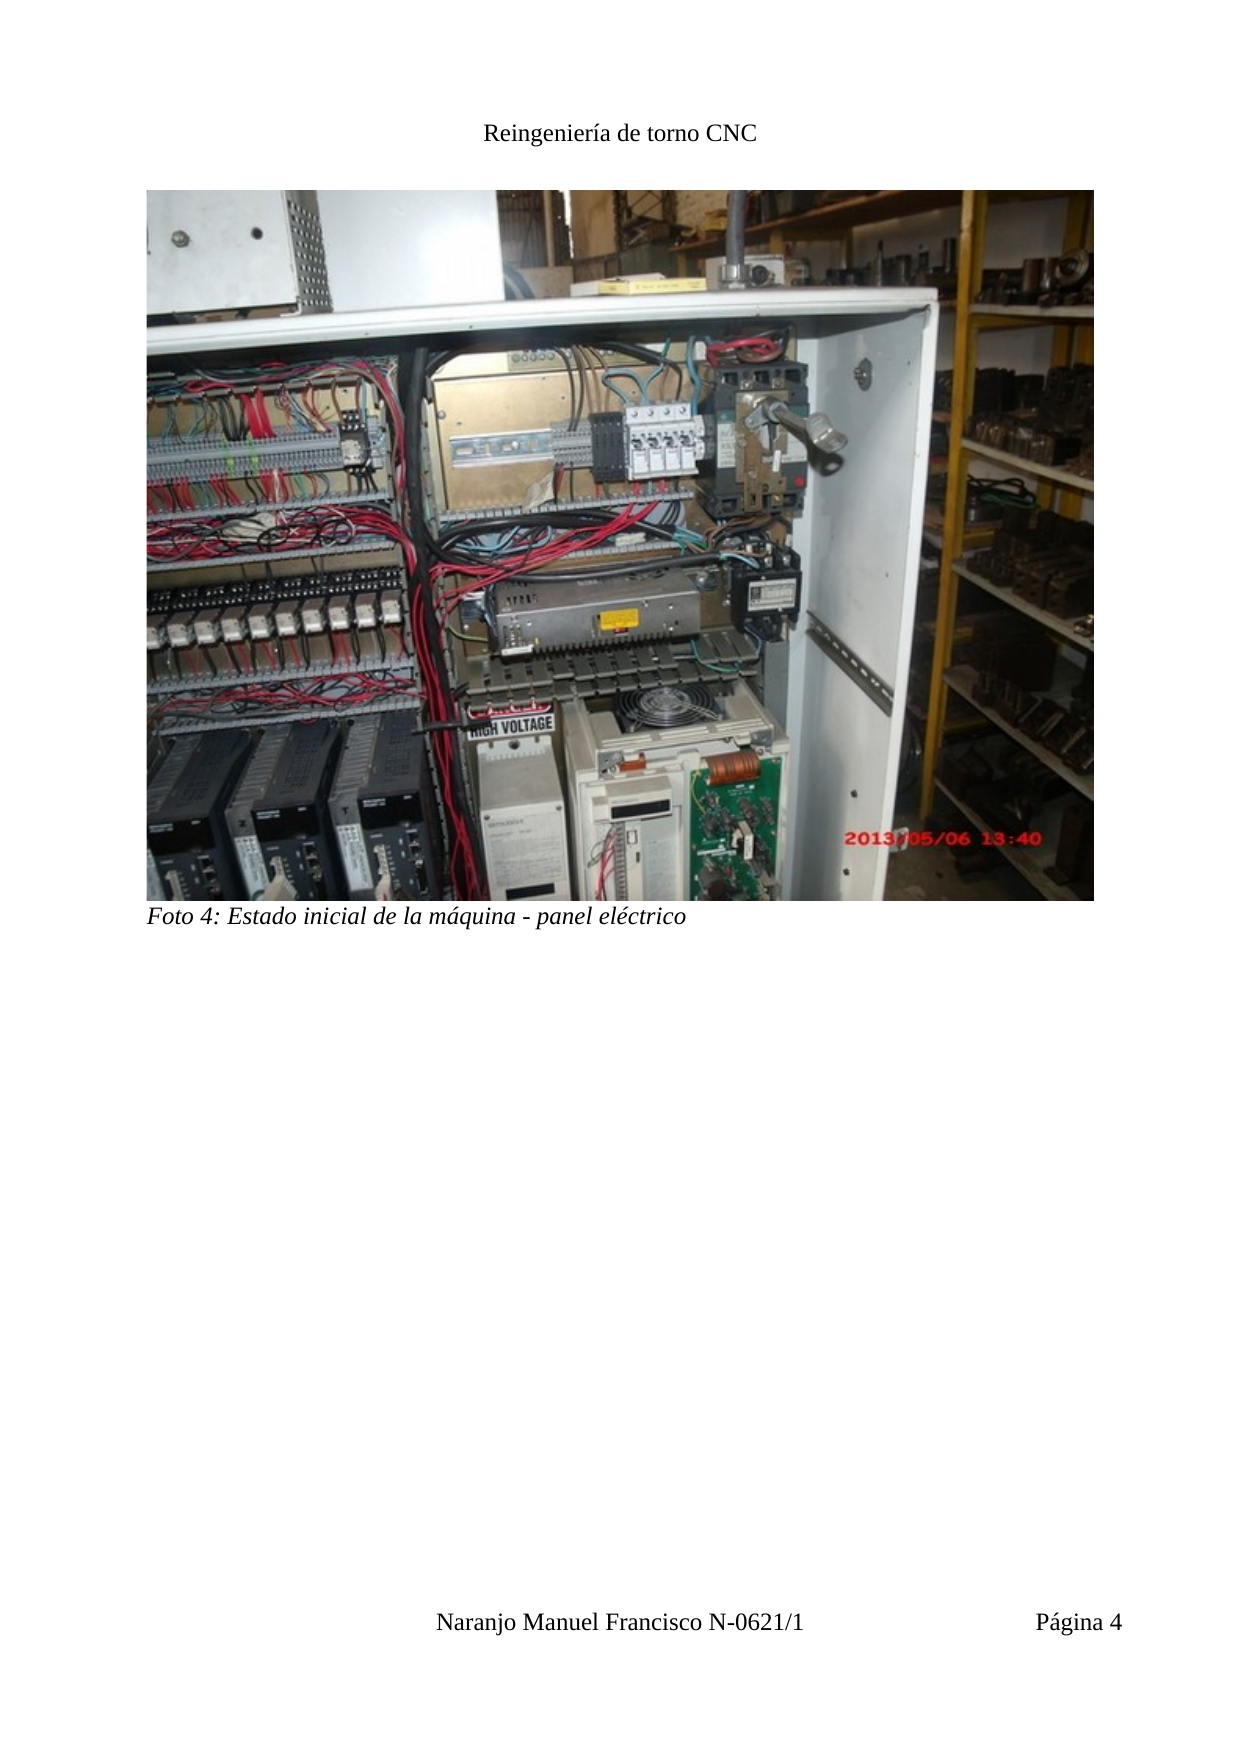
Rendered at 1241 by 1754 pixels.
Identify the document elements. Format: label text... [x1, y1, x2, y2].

picture [146, 190, 1094, 901]
text Foto 4: Estado inicial de la máquina - panel eléctrico [147, 901, 1094, 930]
